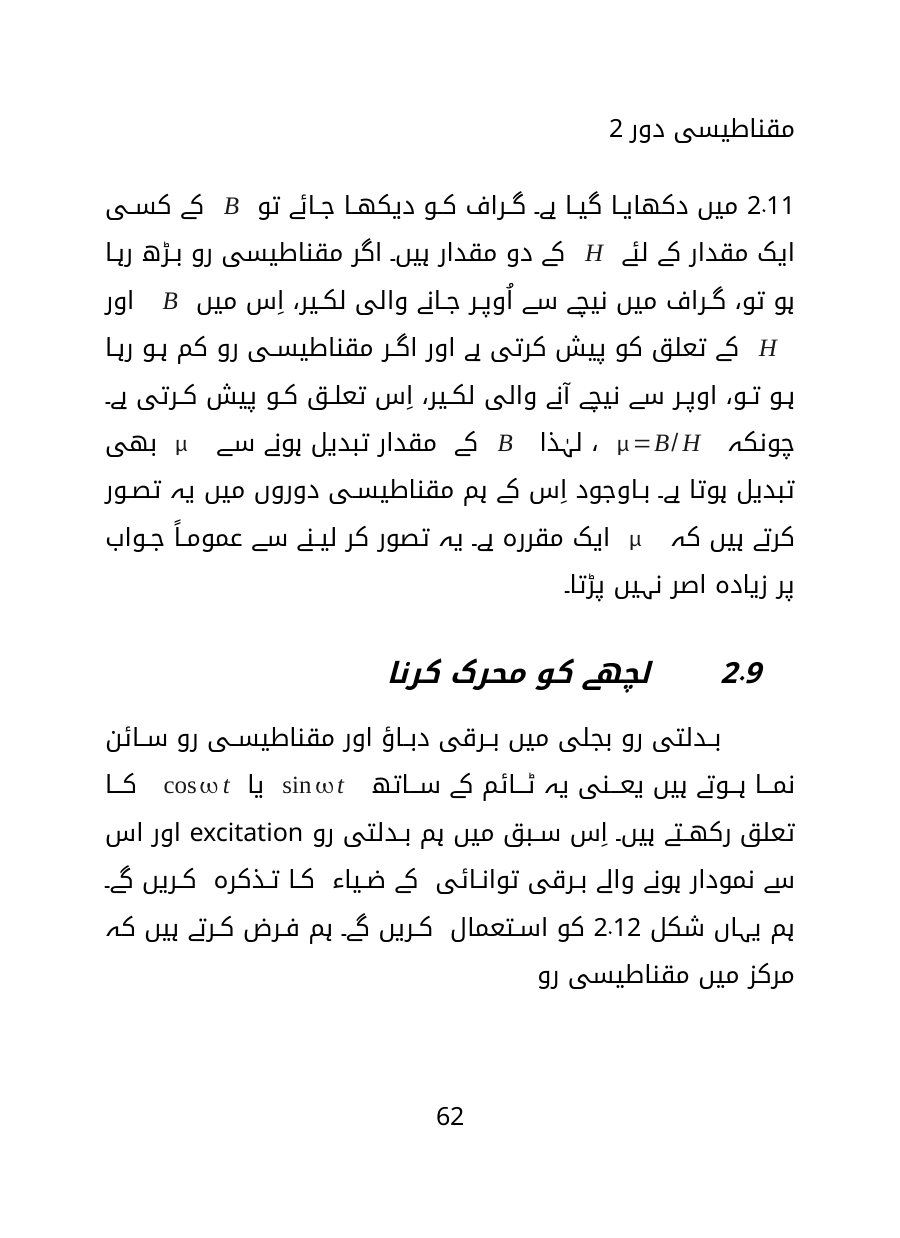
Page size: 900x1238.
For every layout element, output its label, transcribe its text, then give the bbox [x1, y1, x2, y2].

text بدلتی رو بجلی میں برقی دباؤ اور مقناطیسی رو سائن نما ہوتے ہیں یعنی یہ ٹائم کے ساتھ یا کا تعلق رکھتے ہیں۔ اِس سبق میں ہم بدلتی رو excitation اور اس سے نمودار ہونے والے برقی توانائی کے ضیاء کا تذکرہ کریں گے۔ ہم یہاں شکل 2.12 کو استعمال کریں گے۔ ہم فرض کرتے ہیں کہ مرکز میں مقناطیسی رو [105, 714, 795, 999]
subtitle لچھے کو محرک کرنا [105, 646, 720, 702]
text کسی بھی شہ میں اور کے تعلق کو گراف کے ذریعہ سے پیش کیا جاتا ہے۔ ایسا ہی ایک گراف شکل 2.11 میں دکھایا گیا ہے۔ گراف کو دیکھا جائے توکے کسی ایک مقدار کے لئےکے دو مقدار ہیں۔ اگر مقناطیسی رو بڑھ رہا ہو تو، گراف میں نیچے سے اُوپر جانے والی لکیر، اِس میں اور کے تعلق کو پیش کرتی ہے اور اگر مقناطیسی رو کم ہو رہا ہو تو، اوپر سے نیچے آنے والی لکیر، اِس تعلق کو پیش کرتی ہے۔ چونکہ ، لہٰذا کے مقدار تبدیل ہونے سے بھی تبدیل ہوتا ہے۔ باوجود اِس کے ہم مقناطیسی دوروں میں یہ تصور کرتے ہیں کہ ایک مقررہ ہے۔ یہ تصور کر لینے سے عموماً جواب پر زیادہ اصر نہیں پڑتا۔ [105, 182, 795, 609]
